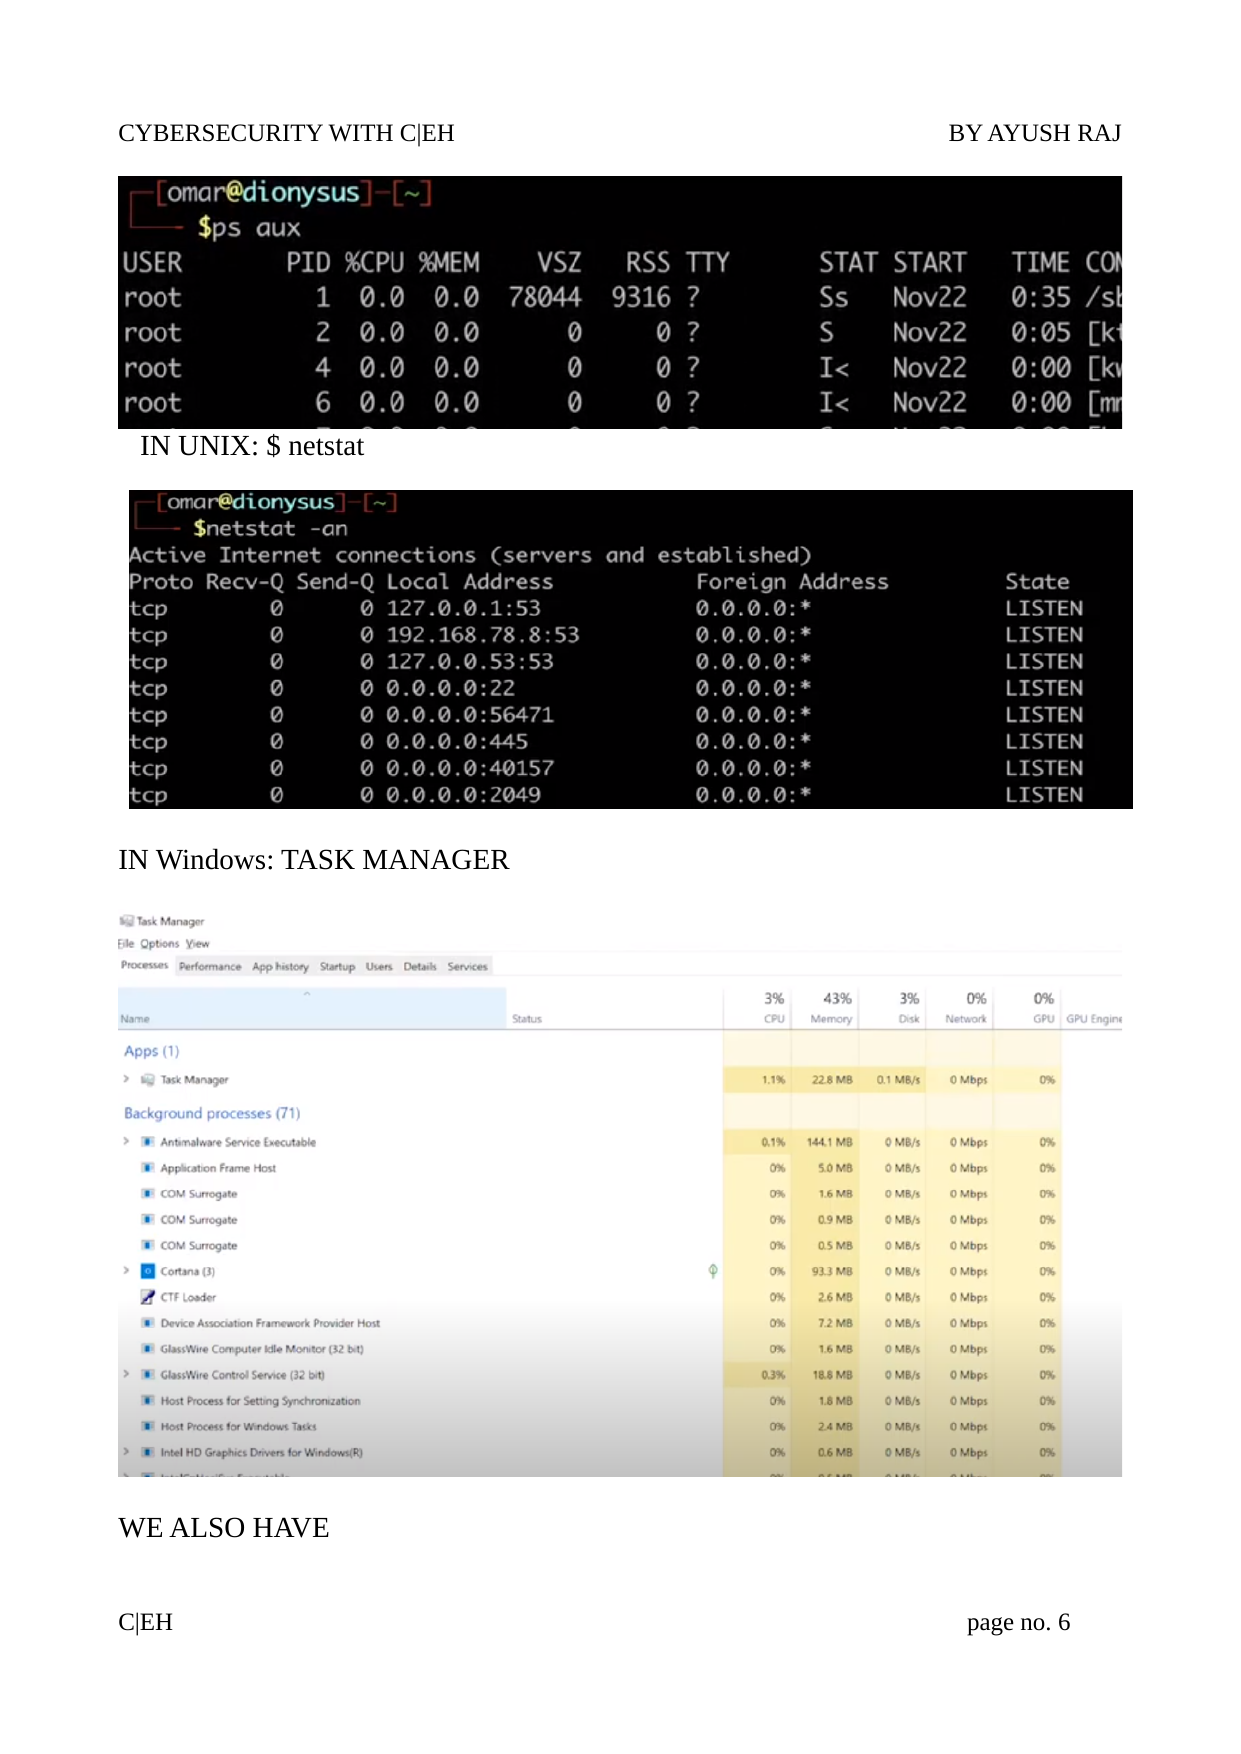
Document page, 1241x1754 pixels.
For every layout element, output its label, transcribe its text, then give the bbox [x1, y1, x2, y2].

picture [118, 176, 1123, 429]
picture [129, 490, 1133, 809]
text IN Windows: TASK MANAGER [118, 842, 1122, 876]
text WE ALSO HAVE [118, 1510, 1122, 1544]
text IN UNIX: $ netstat [118, 429, 1122, 462]
picture [118, 909, 1123, 1477]
